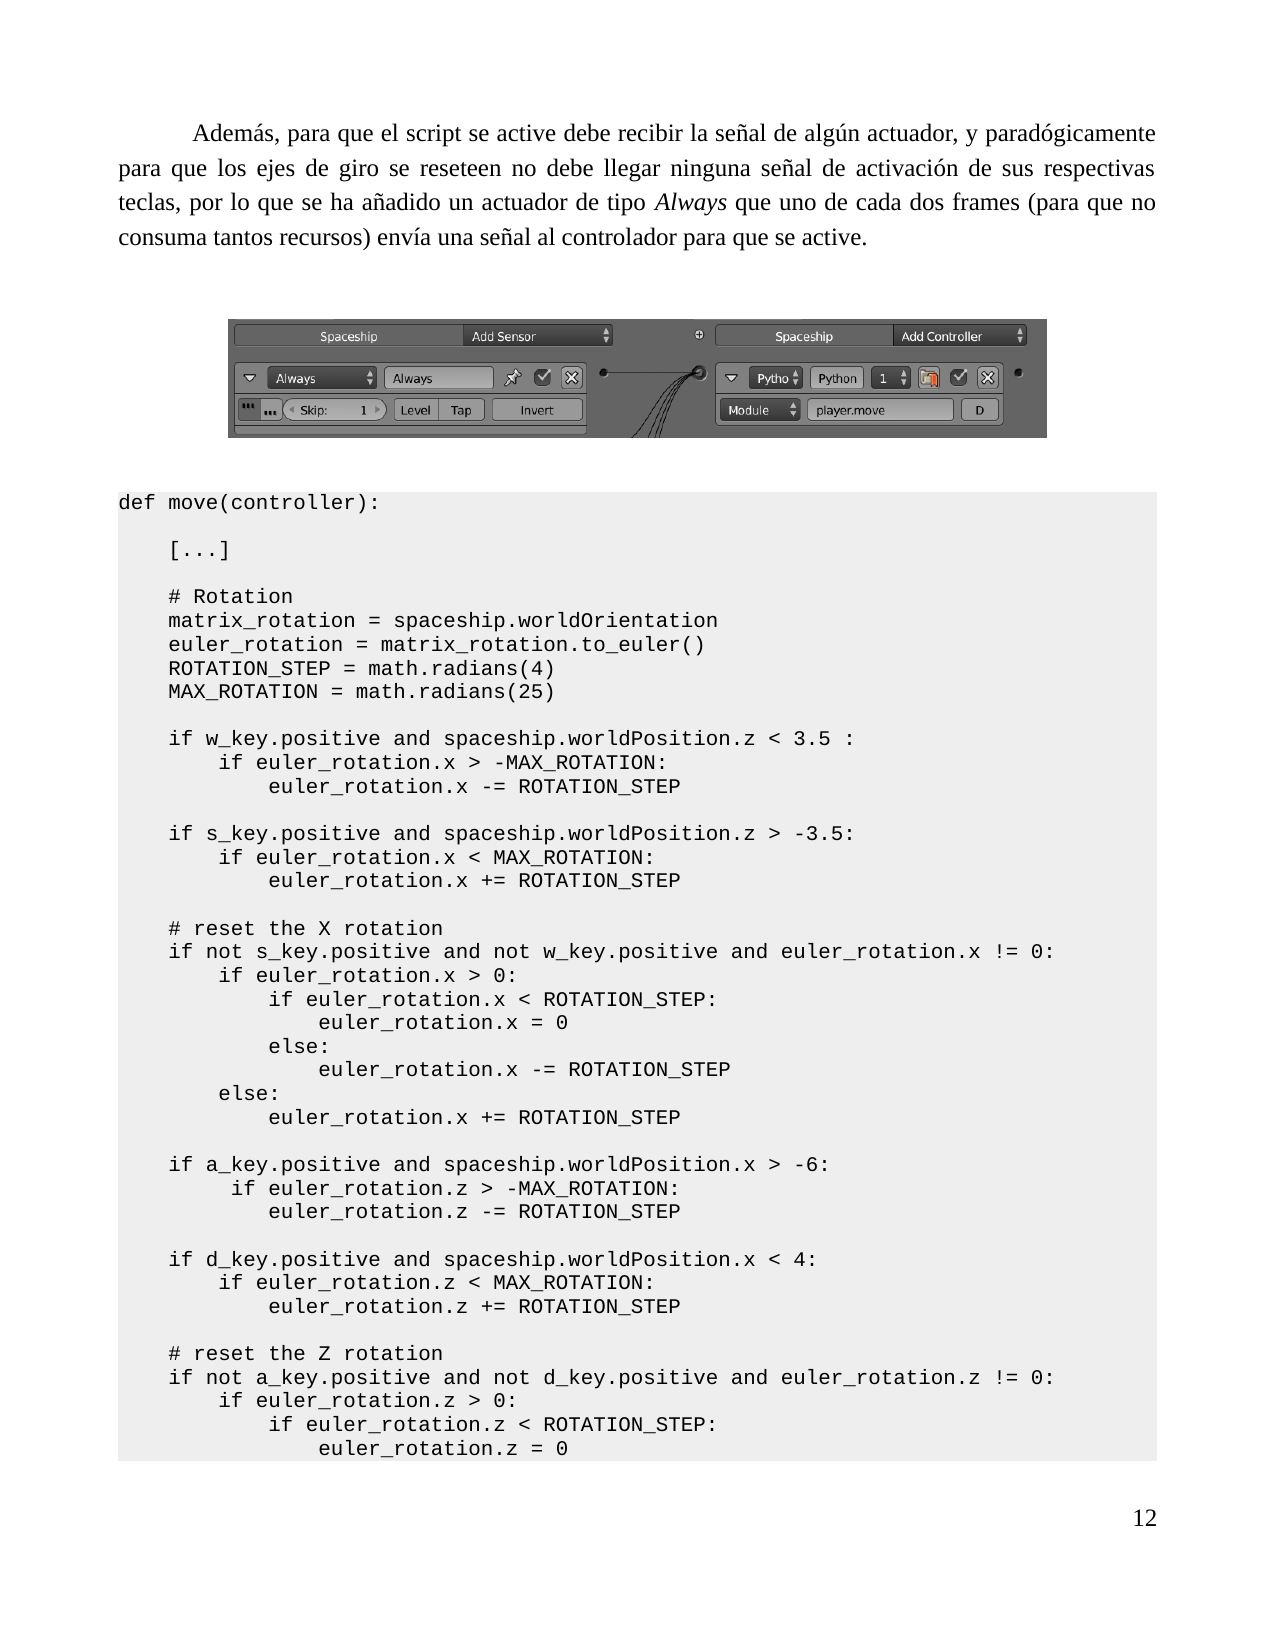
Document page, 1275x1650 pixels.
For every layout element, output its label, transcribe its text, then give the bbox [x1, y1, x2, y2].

text if euler_rotation.x > -MAX_ROTATION: [118, 752, 1157, 776]
text euler_rotation.x += ROTATION_STEP [118, 870, 1157, 894]
text if euler_rotation.z < MAX_ROTATION: [118, 1272, 1157, 1296]
text MAX_ROTATION = math.radians(25) [118, 681, 1157, 705]
text matrix_rotation = spaceship.worldOrientation [118, 610, 1157, 634]
text if d_key.positive and spaceship.worldPosition.x < 4: [118, 1249, 1157, 1272]
text Además, para que el script se active debe recibir la señal de algún actuador, y paradógicamente para que los ejes de giro se reseteen no debe llegar ninguna señal de activación de sus respectivas teclas, por lo que se ha añadido un actuador de tipo Always que uno de cada dos frames (para que no consuma tantos recursos) envía una señal al controlador para que se active. [118, 118, 1157, 250]
text else: [118, 1083, 1157, 1107]
text if euler_rotation.z < ROTATION_STEP: [118, 1414, 1157, 1438]
text euler_rotation.x = 0 [118, 1012, 1157, 1036]
text if a_key.positive and spaceship.worldPosition.x > -6: [118, 1154, 1157, 1178]
text if not s_key.positive and not w_key.positive and euler_rotation.x != 0: [118, 941, 1157, 965]
text euler_rotation.x += ROTATION_STEP [118, 1107, 1157, 1130]
text euler_rotation = matrix_rotation.to_euler() [118, 634, 1157, 657]
text # reset the Z rotation [118, 1343, 1157, 1367]
text if euler_rotation.x > 0: [118, 965, 1157, 988]
text euler_rotation.x -= ROTATION_STEP [118, 776, 1157, 799]
text # reset the X rotation [118, 918, 1157, 941]
text ROTATION_STEP = math.radians(4) [118, 657, 1157, 681]
text euler_rotation.x -= ROTATION_STEP [118, 1059, 1157, 1083]
text [...] [118, 539, 1157, 563]
text if euler_rotation.z > 0: [118, 1391, 1157, 1414]
text if euler_rotation.x < MAX_ROTATION: [118, 847, 1157, 870]
text euler_rotation.z += ROTATION_STEP [118, 1296, 1157, 1319]
text # Rotation [118, 587, 1157, 610]
text euler_rotation.z = 0 [118, 1438, 1157, 1461]
picture [228, 319, 1047, 438]
text euler_rotation.z -= ROTATION_STEP [118, 1201, 1157, 1225]
text def move(controller): [118, 492, 1157, 516]
text if euler_rotation.x < ROTATION_STEP: [118, 988, 1157, 1012]
text if euler_rotation.z > -MAX_ROTATION: [118, 1178, 1157, 1201]
text if not a_key.positive and not d_key.positive and euler_rotation.z != 0: [118, 1367, 1157, 1391]
text if s_key.positive and spaceship.worldPosition.z > -3.5: [118, 823, 1157, 847]
text else: [118, 1036, 1157, 1059]
text if w_key.positive and spaceship.worldPosition.z < 3.5 : [118, 728, 1157, 752]
